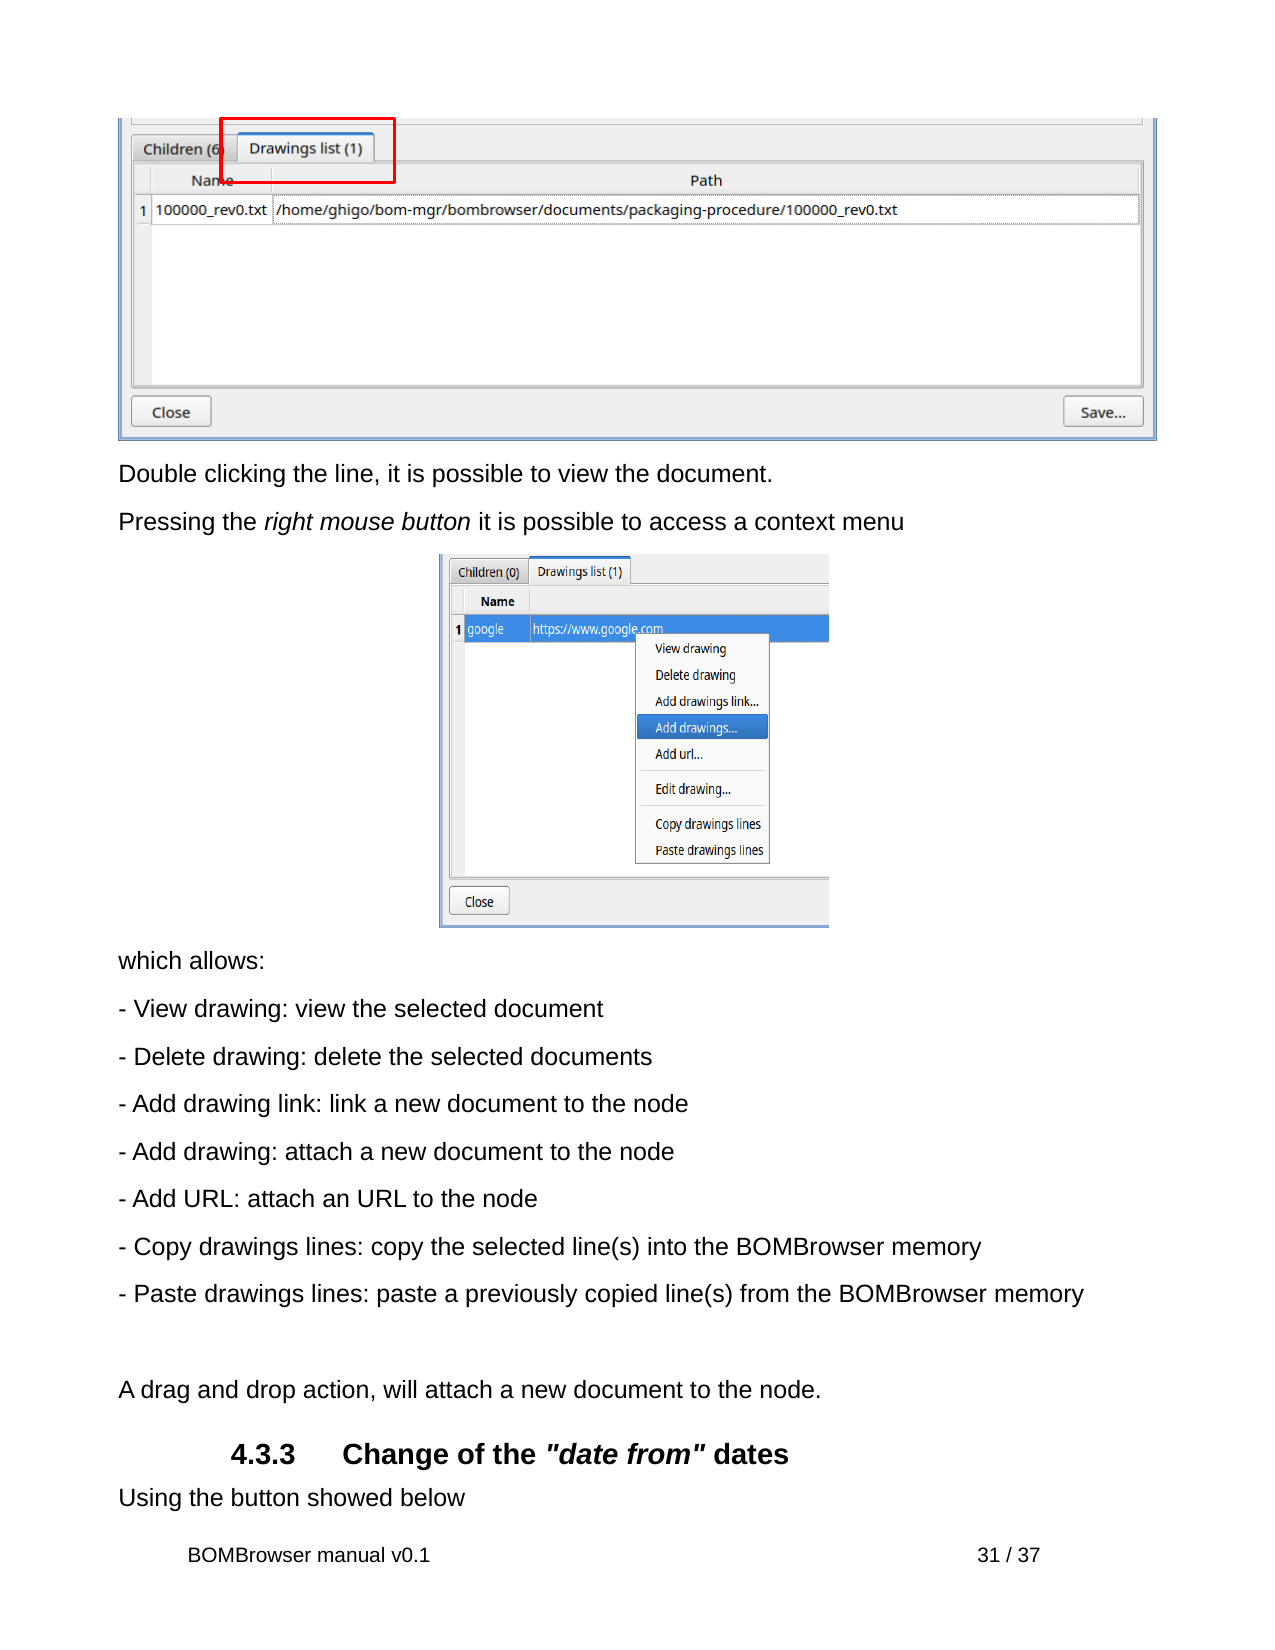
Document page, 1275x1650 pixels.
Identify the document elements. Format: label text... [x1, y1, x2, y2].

text - Add drawing: attach a new document to the node [118, 1137, 1157, 1165]
text A drag and drop action, will attach a new document to the node. [118, 1375, 1157, 1403]
text - View drawing: view the selected document [118, 994, 1157, 1023]
picture [118, 118, 1157, 440]
text - Delete drawing: delete the selected documents [118, 1041, 1157, 1070]
text - Add URL: attach an URL to the node [118, 1184, 1157, 1213]
text Pressing the right mouse button it is possible to access a context menu [118, 507, 1157, 535]
text - Add drawing link: link a new document to the node [118, 1089, 1157, 1118]
subtitle Change of the "date from" dates [231, 1437, 1157, 1470]
text - Paste drawings lines: paste a previously copied line(s) from the BOMBrowser memory [118, 1279, 1157, 1308]
text Double clicking the line, it is possible to view the document. [118, 459, 1157, 488]
text which allows: [118, 946, 1157, 975]
text - Copy drawings lines: copy the selected line(s) into the BOMBrowser memory [118, 1232, 1157, 1261]
text Using the button showed below [118, 1483, 1157, 1512]
picture [223, 120, 393, 181]
